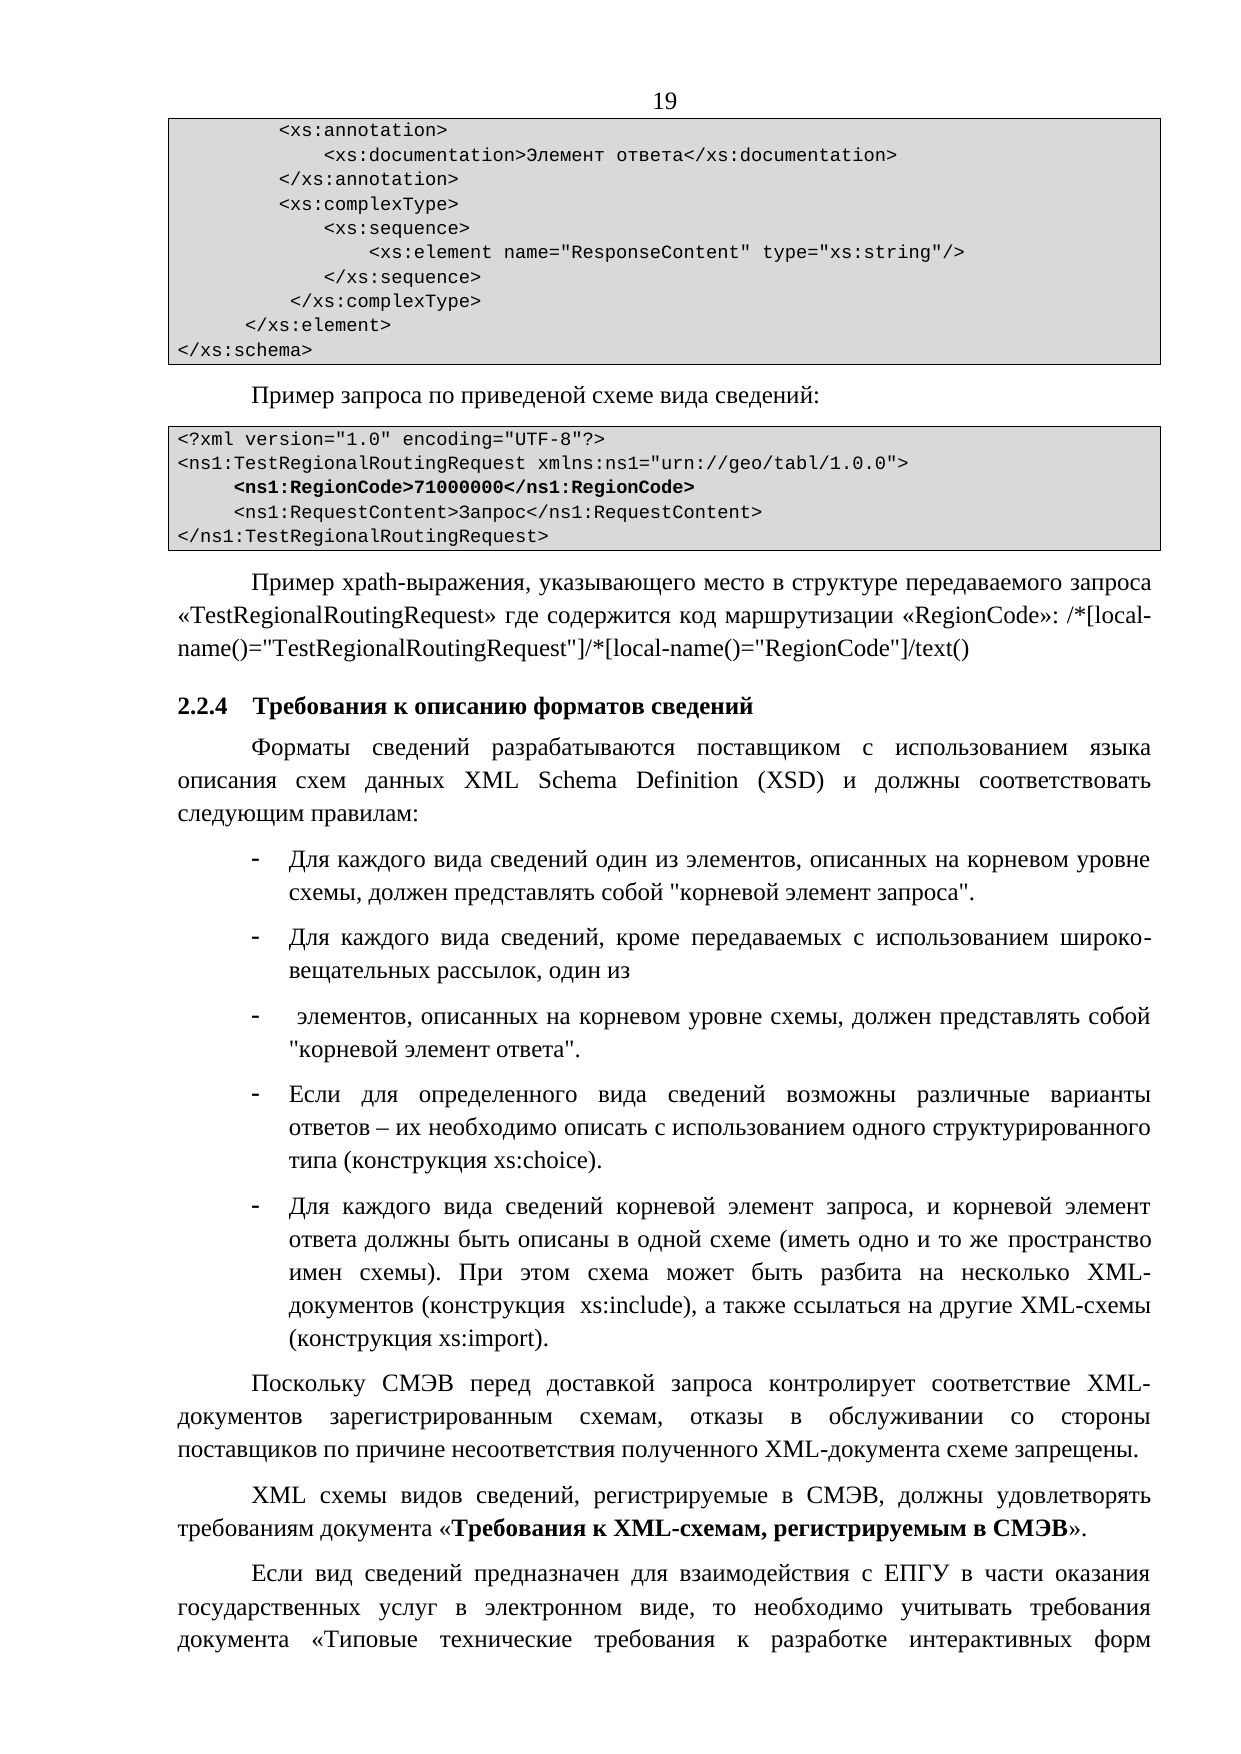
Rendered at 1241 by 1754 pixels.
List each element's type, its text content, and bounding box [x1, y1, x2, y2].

text </xs:element> [169, 313, 1160, 337]
text <?xml version="1.0" encoding="UTF-8"?> [169, 427, 1160, 451]
text <xs:element name="ResponseContent" type="xs:string"/> [169, 240, 1160, 264]
text </xs:schema> [169, 337, 1160, 364]
text <ns1:TestRegionalRoutingRequest xmlns:ns1="urn://geo/tabl/1.0.0"> [169, 451, 1160, 475]
text <ns1:RegionCode>71000000</ns1:RegionCode> [169, 475, 1160, 499]
text <xs:annotation> [169, 119, 1160, 142]
text <xs:documentation>Элемент ответа</xs:documentation> [169, 142, 1160, 167]
subtitle Требования к описанию форматов сведений [177, 691, 1152, 719]
text Пример запроса по приведеной схеме вида сведений: [177, 381, 1152, 409]
text </xs:sequence> [169, 264, 1160, 289]
list Для каждого вида сведений корневой элемент запроса, и корневой элемент ответа должны быть описаны в одной схеме (иметь одно и то же пространство имен схемы). При этом схема может быть разбита на несколько XML-документов (конструкция xs:include), а также ссылаться на другие XML-схемы (конструкция xs:import). [251, 1191, 1152, 1352]
text <ns1:RequestContent>Запрос</ns1:RequestContent> [169, 499, 1160, 524]
text </xs:annotation> [169, 167, 1160, 191]
text Пример xpath-выражения, указывающего место в структуре передаваемого запроса «TestRegionalRoutingRequest» где содержится код маршрутизации «RegionCode»: /*[local-name()="TestRegionalRoutingRequest"]/*[local-name()="RegionCode"]/text() [177, 567, 1152, 662]
text </ns1:TestRegionalRoutingRequest> [169, 524, 1160, 550]
list Для каждого вида сведений, кроме передаваемых с использованием широко­вещательных рассылок, один из [251, 922, 1152, 984]
text <xs:sequence> [169, 216, 1160, 240]
text <xs:complexType> [169, 191, 1160, 216]
text Если вид сведений предназначен для взаимодействия с ЕПГУ в части оказания государственных услуг в электронном виде, то необходимо учитывать требования документа «Типовые технические требования к разработке интерактивных форм [177, 1558, 1152, 1653]
list элементов, описанных на корневом уровне схемы, должен представлять собой "корневой элемент ответа". [251, 1001, 1152, 1062]
text </xs:complexType> [169, 289, 1160, 313]
list Для каждого вида сведений один из элементов, описанных на корневом уровне схемы, должен представлять собой "корневой элемент запроса". [251, 844, 1152, 905]
list Если для определенного вида сведений возможны различные варианты ответов – их необходимо описать с использованием одного структурированного типа (конструкция xs:choice). [251, 1079, 1152, 1174]
text XML схемы видов сведений, регистрируемые в СМЭВ, должны удовлетворять требованиям документа «Требования к XML-схемам, регистрируемым в СМЭВ». [177, 1480, 1152, 1542]
text Поскольку СМЭВ перед доставкой запроса контролирует соответствие XML-документов зарегистрированным схемам, отказы в обслуживании со стороны поставщиков по причине несоответствия полученного XML-документа схеме запрещены. [177, 1368, 1152, 1463]
text Форматы сведений разрабатываются поставщиком с использованием языка описания схем данных XML Schema Definition (XSD) и должны соответствовать следующим правилам: [177, 732, 1152, 827]
